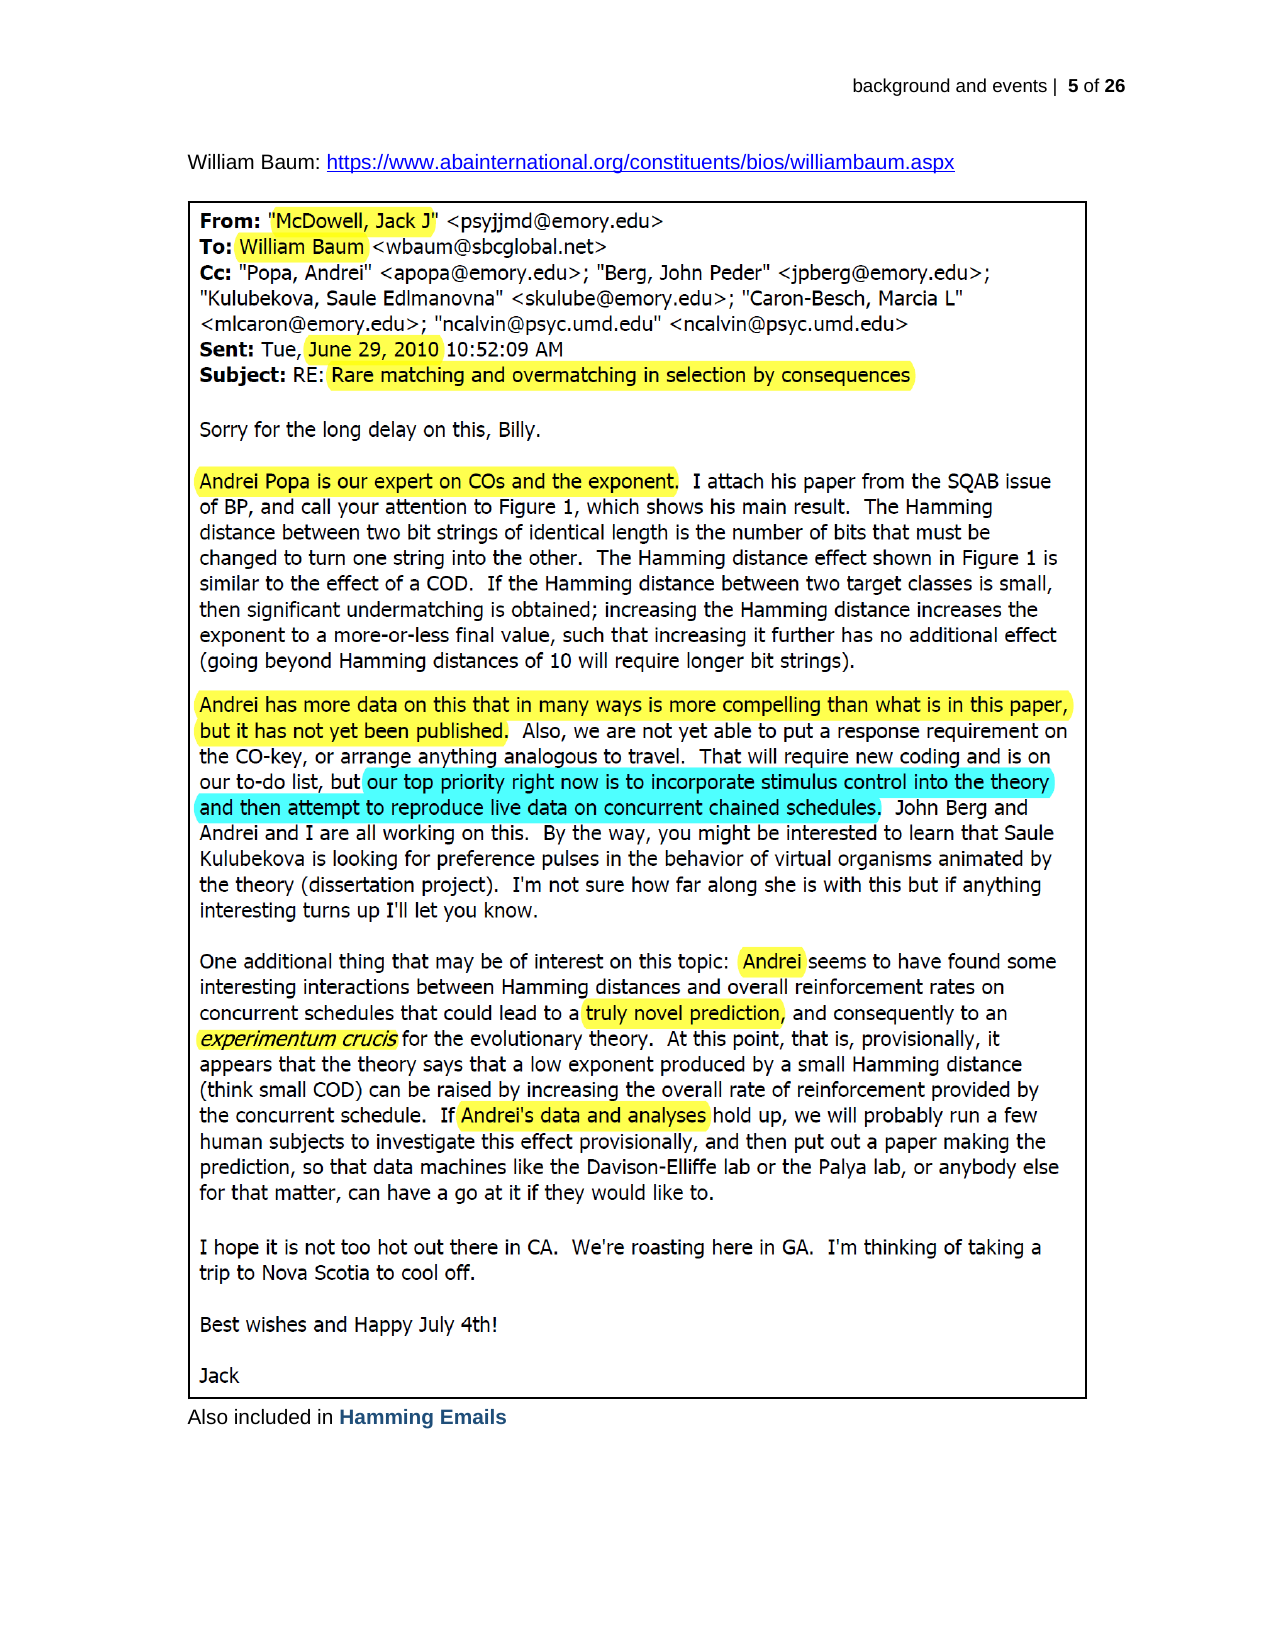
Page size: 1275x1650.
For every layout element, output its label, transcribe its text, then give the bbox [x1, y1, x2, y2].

text William Baum: https://www.abainternational.org/constituents/bios/williambaum.aspx [187, 150, 1125, 174]
text Also included in Hamming Emails [187, 1405, 1125, 1429]
picture [190, 203, 1085, 1397]
